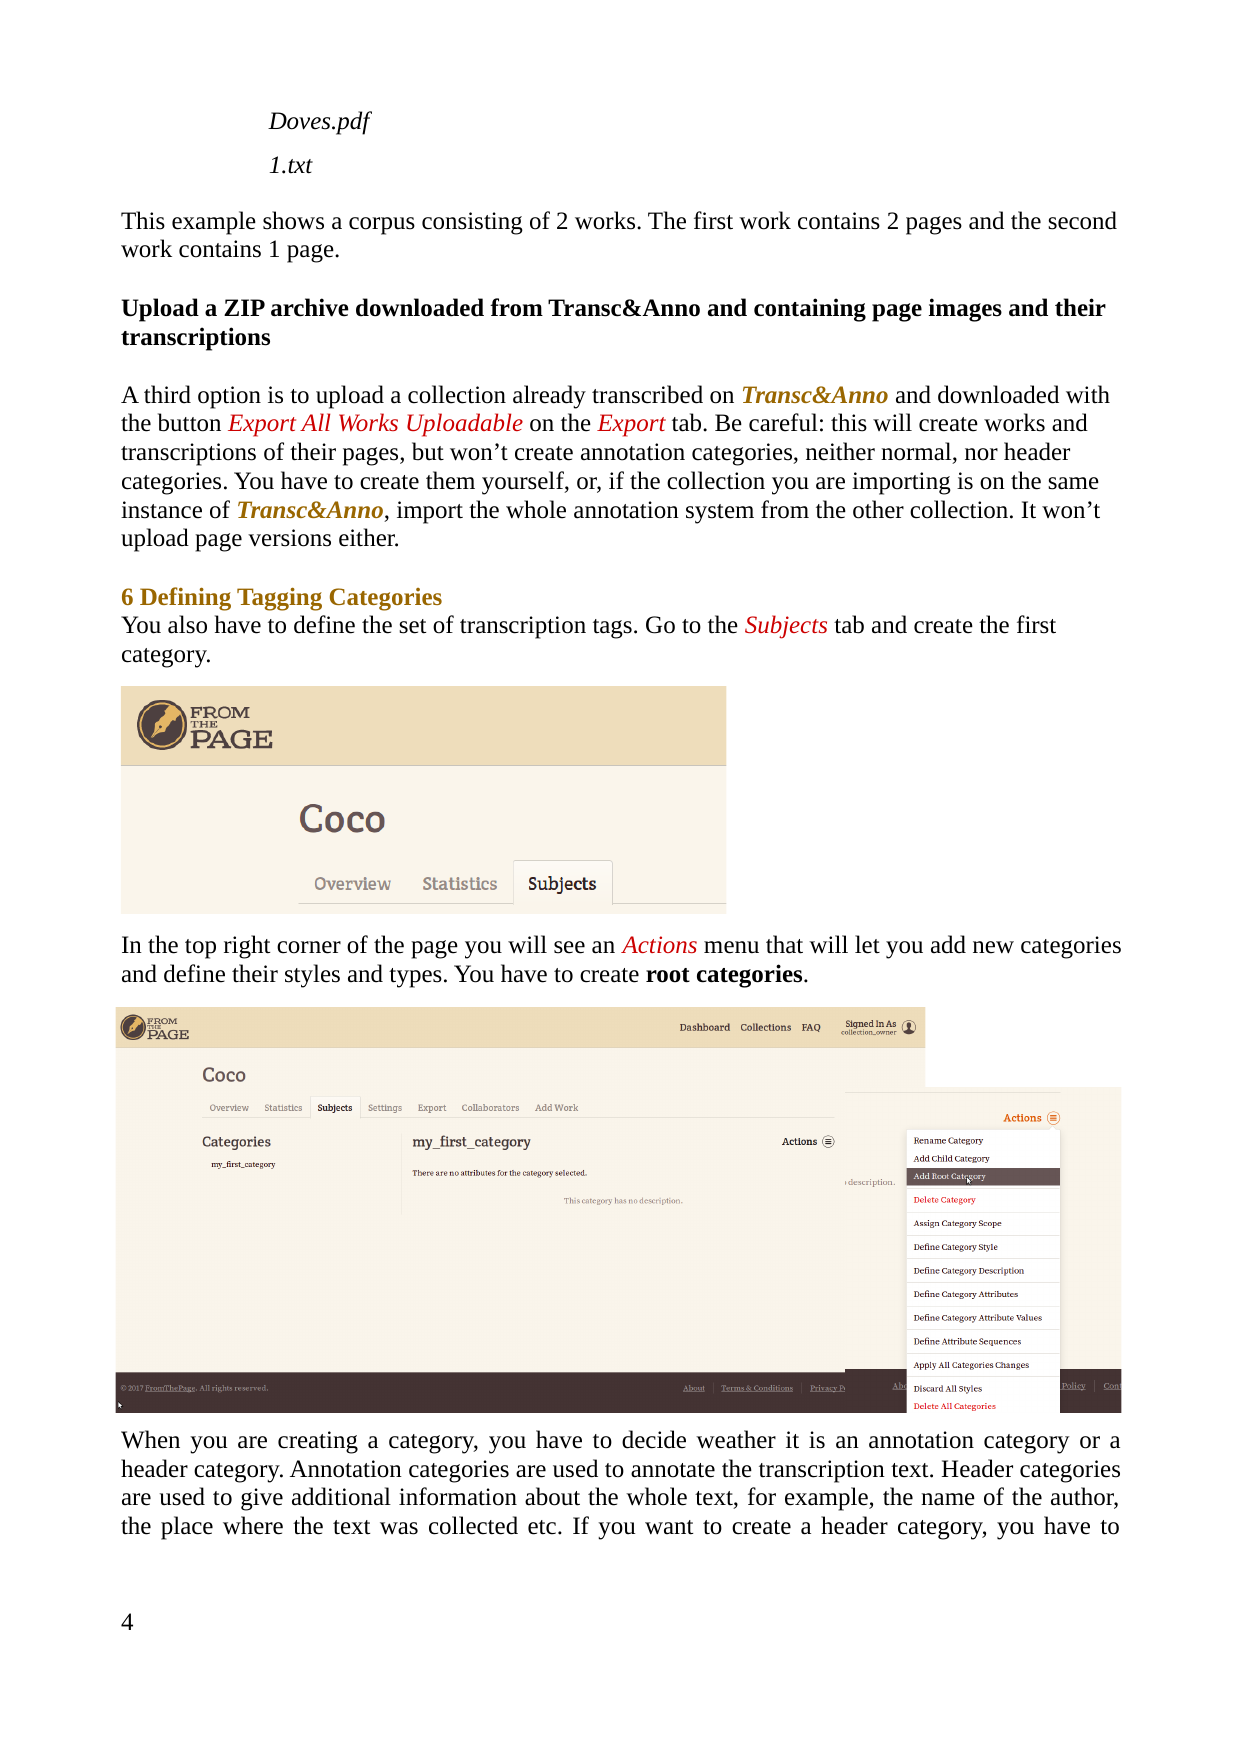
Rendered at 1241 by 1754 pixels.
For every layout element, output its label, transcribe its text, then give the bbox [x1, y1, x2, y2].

text 6 Defining Tagging Categories You also have to define the set of transcription tags. Go to the Subjects tab and create the first category. [121, 582, 1122, 668]
text A third option is to upload a collection already transcribed on Transc&Anno and downloaded with the button Export All Works Uploadable on the Export tab. Be careful: this will create works and transcriptions of their pages, but won’t create annotation categories, neither normal, nor header categories. You have to create them yourself, or, if the collection you are importing is on the same instance of Transc&Anno, import the whole annotation system from the other collection. It won’t upload page versions either. [121, 380, 1122, 552]
text In the top right corner of the page you will see an Actions menu that will let you add new categories and define their styles and types. You have to create root categories. [121, 930, 1122, 988]
picture [1114, 1087, 1122, 1413]
text Doves.pdf [121, 118, 340, 132]
text When you are creating a category, you have to decide weather it is an annotation category or a header category. Annotation categories are used to annotate the transcription text. Header categories are used to give additional information about the whole text, for example, the name of the author, the place where the text was collected etc. If you want to create a header category, you have to [121, 1425, 1122, 1540]
picture [503, 686, 600, 786]
text Doves.pdf [365, 118, 1122, 132]
subtitle Upload a ZIP archive downloaded from Transc&Anno and containing page images and their transcriptions [121, 293, 1122, 350]
text This example shows a corpus consisting of 2 works. The first work contains 2 pages and the second work contains 1 page. [121, 206, 1122, 263]
text Doves.pdf [339, 118, 365, 132]
text 1.txt [121, 162, 1122, 176]
